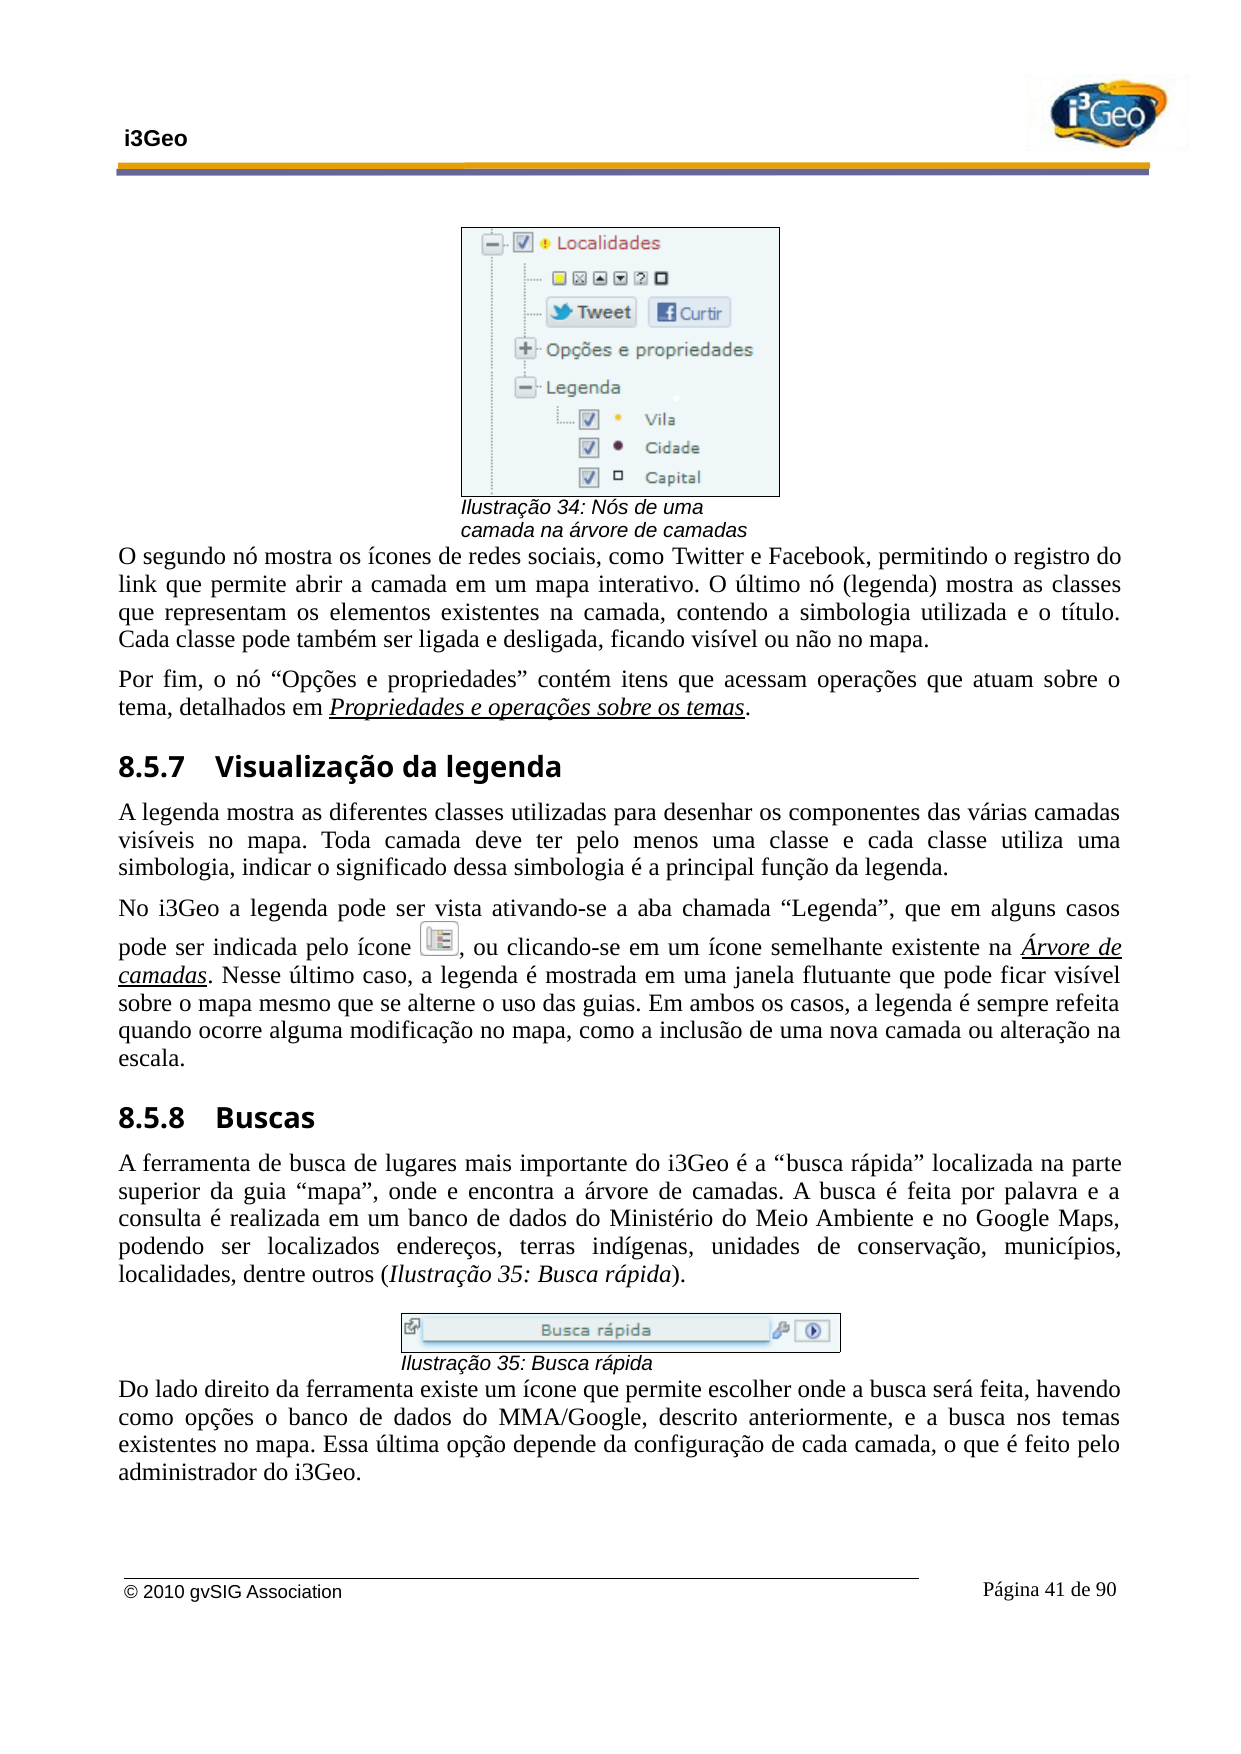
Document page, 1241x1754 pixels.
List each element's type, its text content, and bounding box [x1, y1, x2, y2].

text No i3Geo a legenda pode ser vista ativando-se a aba chamada “Legenda”, que em alguns casos pode ser indicada pelo ícone , ou clicando-se em um ícone semelhante existente na Árvore de camadas. Nesse último caso, a legenda é mostrada em uma janela flutuante que pode ficar visível sobre o mapa mesmo que se alterne o uso das guias. Em ambos os casos, a legenda é sempre refeita quando ocorre alguma modificação no mapa, como a inclusão de uma nova camada ou alteração na escala. [118, 894, 1122, 1072]
text A legenda mostra as diferentes classes utilizadas para desenhar os componentes das várias camadas visíveis no mapa. Toda camada deve ter pelo menos uma classe e cada classe utiliza uma simbologia, indicar o significado dessa simbologia é a principal função da legenda. [118, 798, 1122, 881]
picture [420, 921, 459, 956]
picture [1025, 74, 1191, 151]
text Do lado direito da ferramenta existe um ícone que permite escolher onde a busca será feita, havendo como opções o banco de dados do MMA/Google, descrito anteriormente, e a busca nos temas existentes no mapa. Essa última opção depende da configuração de cada camada, o que é feito pelo administrador do i3Geo. [118, 1300, 1122, 1486]
text O segundo nó mostra os ícones de redes sociais, como Twitter e Facebook, permitindo o registro do link que permite abrir a camada em um mapa interativo. O último nó (legenda) mostra as classes que representam os elementos existentes na camada, contendo a simbologia utilizada e o título. Cada classe pode também ser ligada e desligada, ficando visível ou não no mapa. [118, 214, 1122, 653]
subtitle Buscas [118, 1097, 1122, 1137]
text Ilustração 34: Nós de uma camada na árvore de camadas [461, 497, 779, 542]
picture [402, 1314, 840, 1352]
picture [462, 228, 779, 496]
text Ilustração 35: Busca rápida [401, 1353, 839, 1375]
subtitle Visualização da legenda [118, 746, 1122, 786]
text A ferramenta de busca de lugares mais importante do i3Geo é a “busca rápida” localizada na parte superior da guia “mapa”, onde e encontra a árvore de camadas. A busca é feita por palavra e a consulta é realizada em um banco de dados do Ministério do Meio Ambiente e no Google Maps, podendo ser localizados endereços, terras indígenas, unidades de conservação, municípios, localidades, dentre outros (Ilustração 35: Busca rápida). [118, 1149, 1122, 1288]
text Por fim, o nó “Opções e propriedades” contém itens que acessam operações que atuam sobre o tema, detalhados em Propriedades e operações sobre os temas. [118, 666, 1122, 721]
